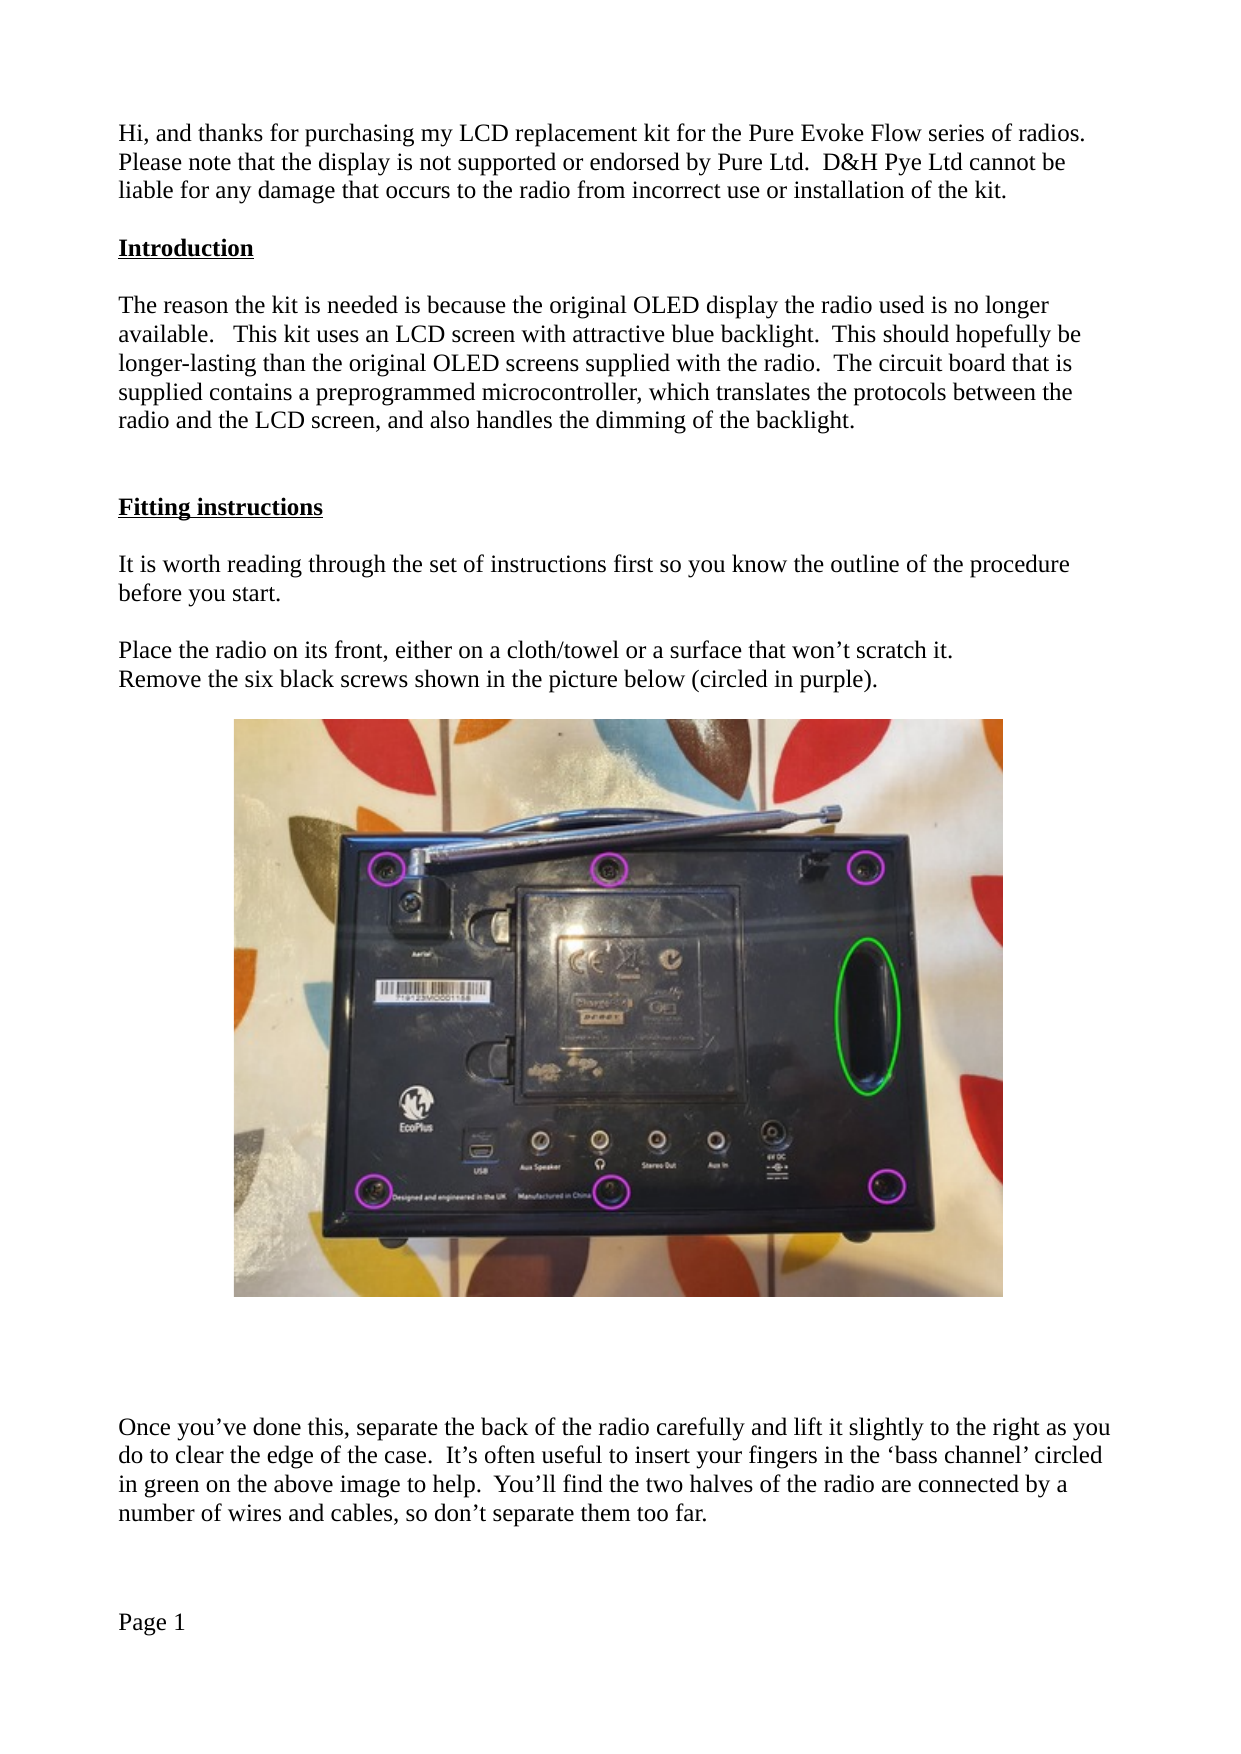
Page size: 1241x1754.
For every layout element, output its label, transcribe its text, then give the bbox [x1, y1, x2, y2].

text Please note that the display is not supported or endorsed by Pure Ltd. D&H Pye Ltd cannot be liable for any damage that occurs to the radio from incorrect use or installation of the kit. [118, 147, 1122, 204]
text It is worth reading through the set of instructions first so you know the outline of the procedure before you start. [118, 521, 1122, 607]
picture [233, 719, 1003, 1297]
text Introduction [118, 233, 1122, 262]
text Once you’ve done this, separate the back of the radio carefully and lift it slightly to the right as you do to clear the edge of the case. It’s often useful to insert your fingers in the ‘bass channel’ circled in green on the above image to help. You’ll find the two halves of the radio are connected by a number of wires and cables, so don’t separate them too far. [118, 1412, 1122, 1527]
text The reason the kit is needed is because the original OLED display the radio used is no longer available. This kit uses an LCD screen with attractive blue backlight. This should hopefully be longer-lasting than the original OLED screens supplied with the radio. The circuit board that is supplied contains a preprogrammed microcontroller, which translates the protocols between the radio and the LCD screen, and also handles the dimming of the backlight. [118, 291, 1122, 434]
text Fitting instructions [118, 492, 1122, 521]
text Hi, and thanks for purchasing my LCD replacement kit for the Pure Evoke Flow series of radios. [118, 118, 1122, 147]
text Place the radio on its front, either on a cloth/towel or a surface that won’t scratch it. [118, 607, 1122, 664]
text Remove the six black screws shown in the picture below (circled in purple). [118, 664, 1122, 693]
